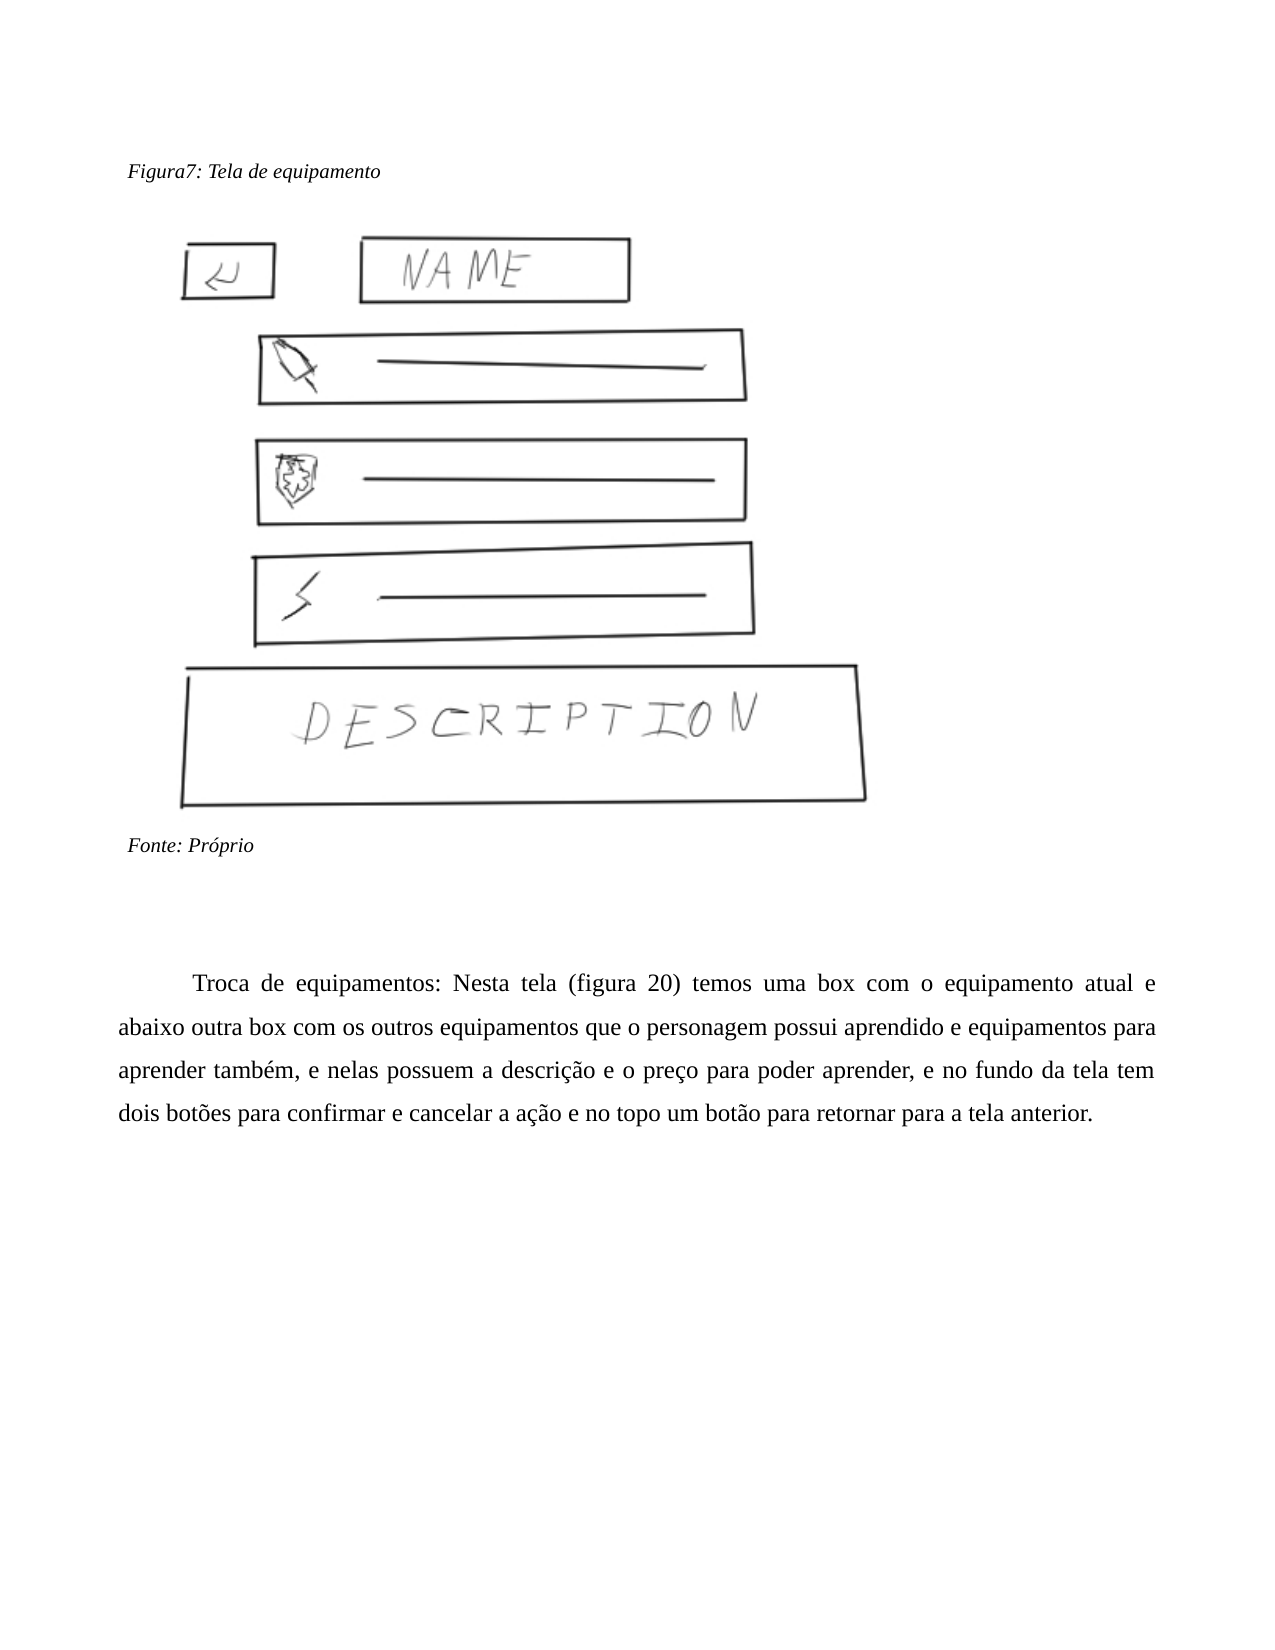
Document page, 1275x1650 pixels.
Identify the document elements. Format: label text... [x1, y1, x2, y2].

picture [127, 208, 909, 834]
text Fonte: Próprio [127, 208, 910, 857]
text Figura7: Tela de equipamento [127, 159, 910, 183]
text Troca de equipamentos: Nesta tela (figura 20) temos uma box com o equipamento atual e abaixo outra box com os outros equipamentos que o personagem possui aprendido e equipamentos para aprender também, e nelas possuem a descrição e o preço para poder aprender, e no fundo da tela tem dois botões para confirmar e cancelar a ação e no topo um botão para retornar para a tela anterior. [118, 968, 1157, 1127]
